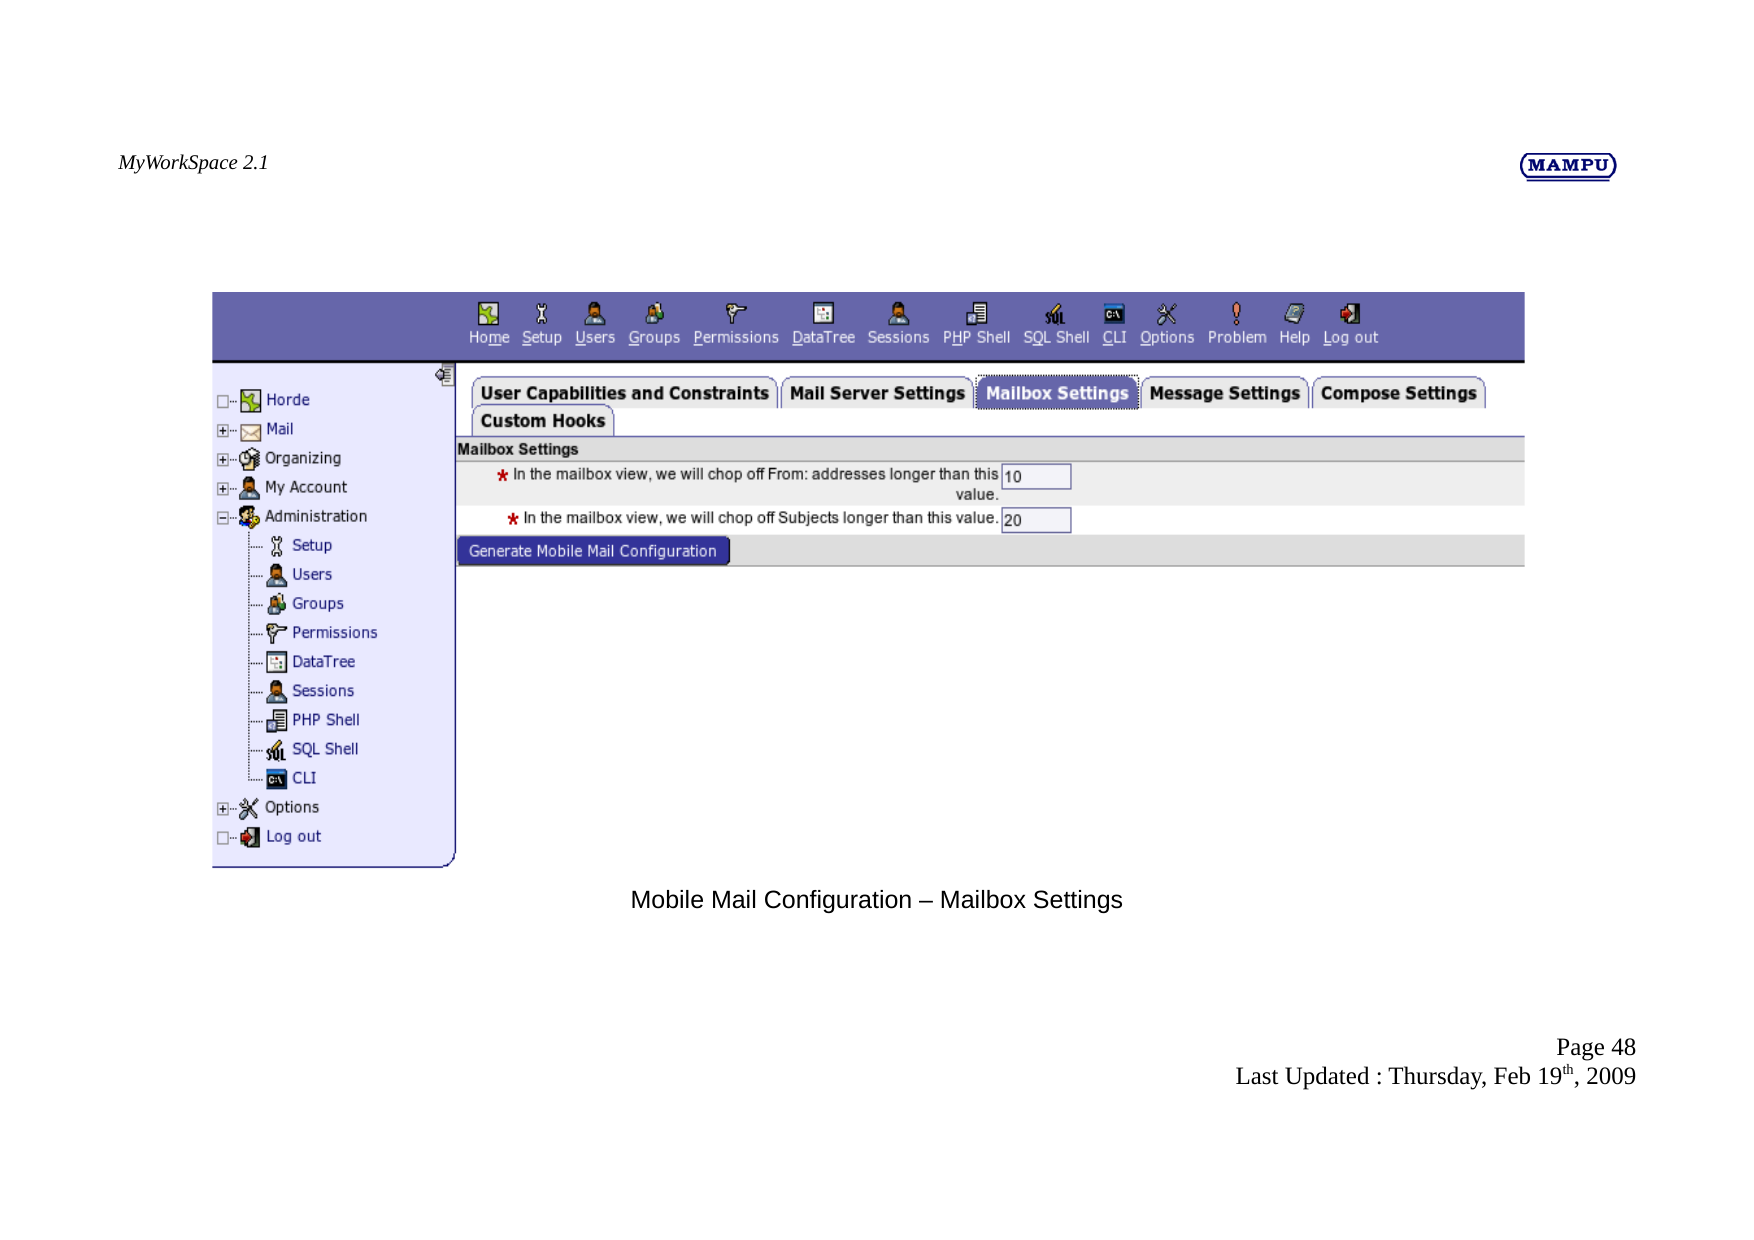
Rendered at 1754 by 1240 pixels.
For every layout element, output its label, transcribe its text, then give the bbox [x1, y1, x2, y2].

picture [1517, 150, 1622, 183]
text Mobile Mail Configuration – Mailbox Settings [118, 295, 1636, 914]
picture [212, 292, 1525, 871]
